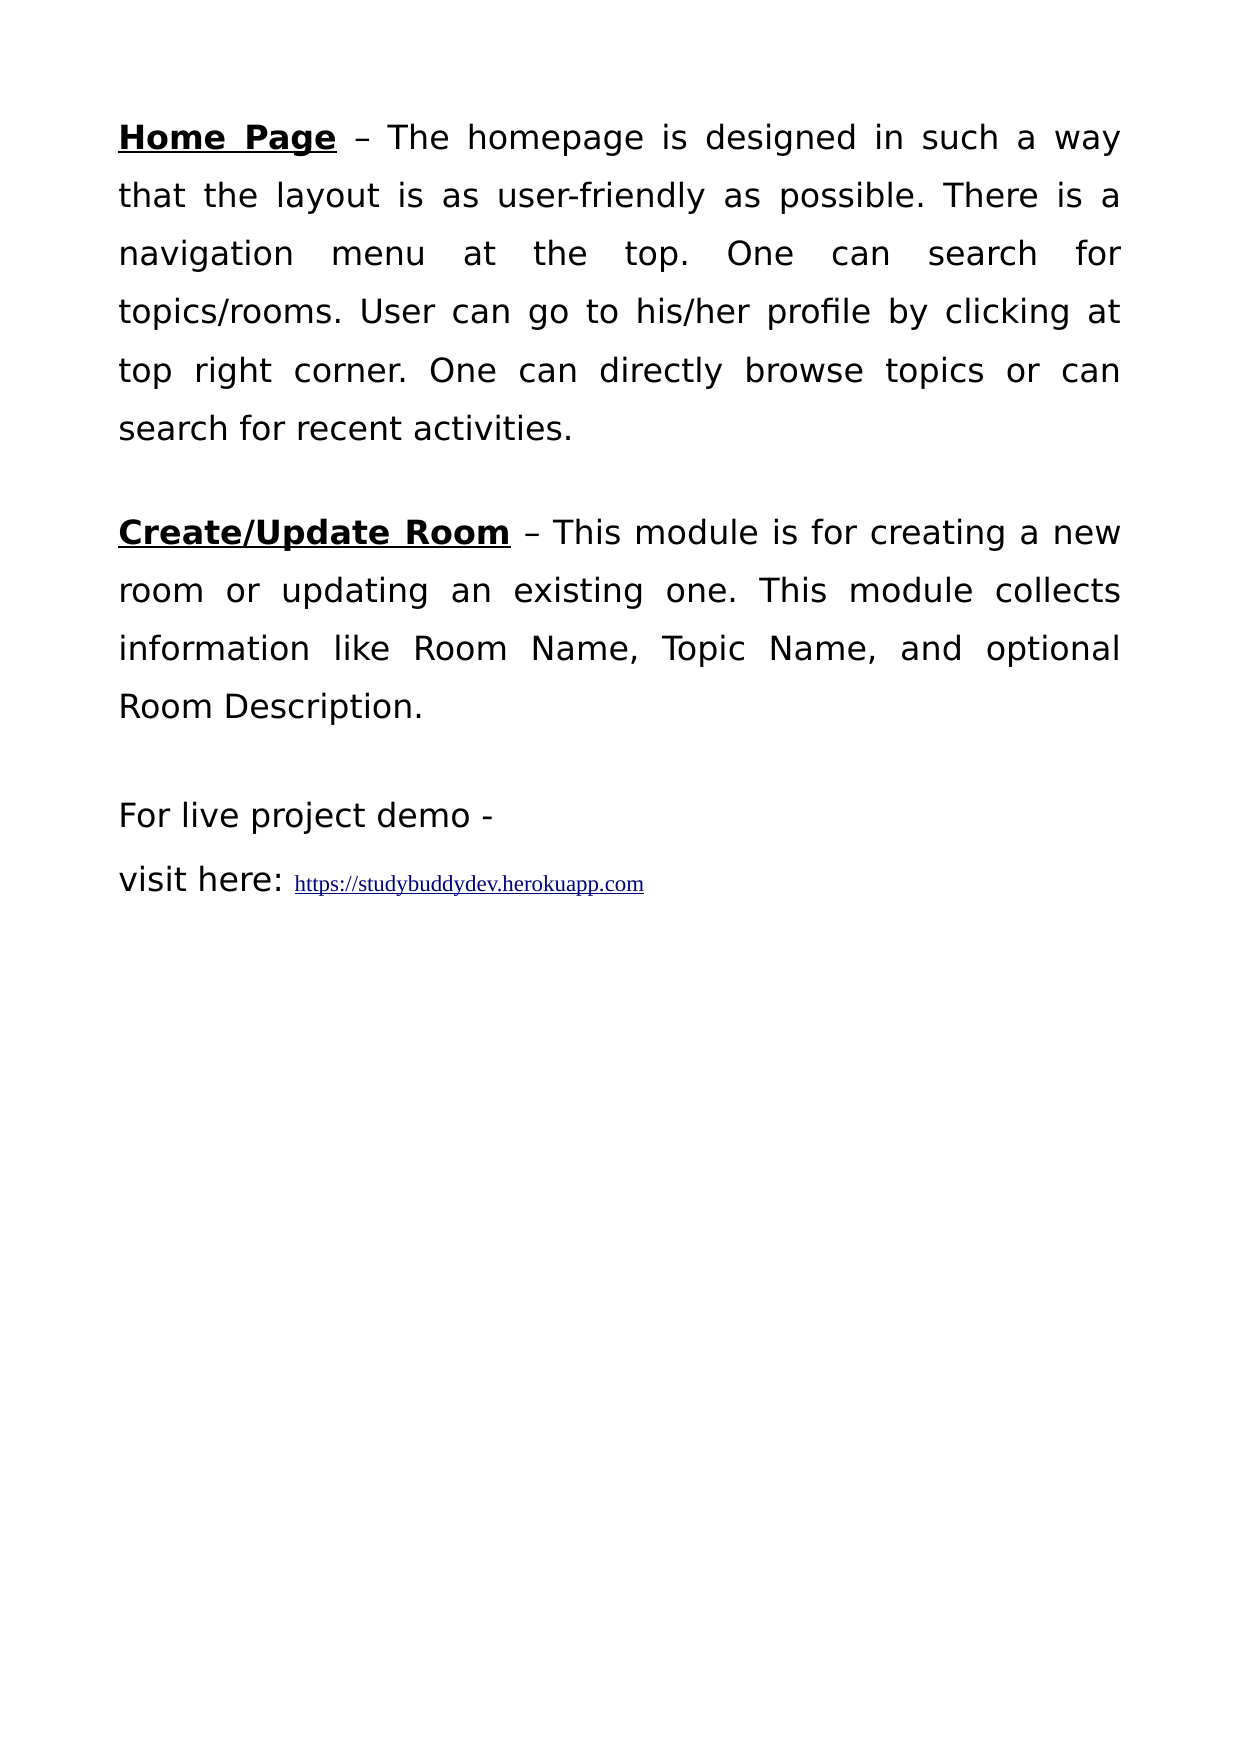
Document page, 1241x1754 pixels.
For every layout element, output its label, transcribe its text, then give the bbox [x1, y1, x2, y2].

text Create/Update Room – This module is for creating a new room or updating an existing one. This module collects information like Room Name, Topic Name, and optional Room Description. [118, 513, 1122, 727]
text For live project demo - [118, 797, 1122, 836]
text visit here: https://studybuddydev.herokuapp.com [118, 860, 1122, 899]
text Home Page – The homepage is designed in such a way that the layout is as user-friendly as possible. There is a navigation menu at the top. One can search for topics/rooms. User can go to his/her profile by clicking at top right corner. One can directly browse topics or can search for recent activities. [118, 118, 1122, 448]
